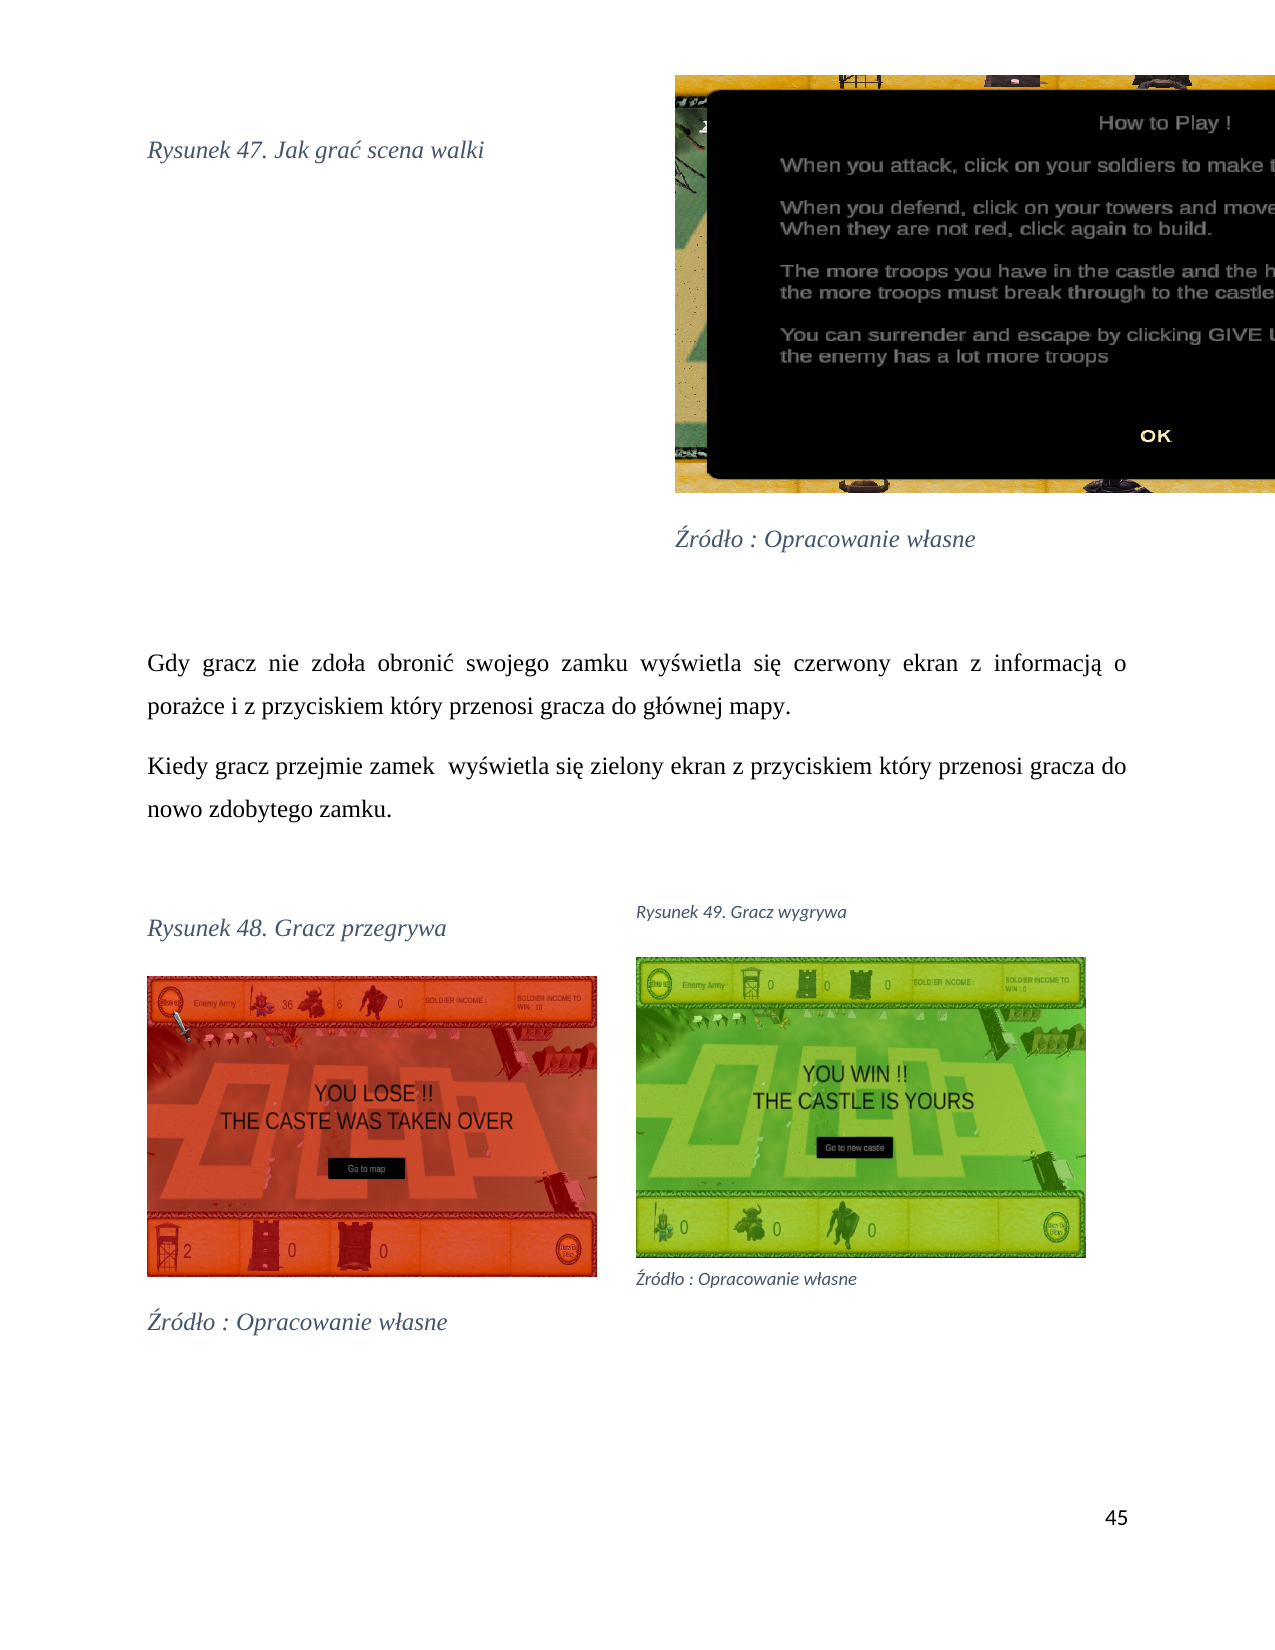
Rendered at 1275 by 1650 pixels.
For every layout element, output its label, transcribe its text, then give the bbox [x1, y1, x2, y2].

text Źródło : Opracowanie własne [675, 524, 1128, 553]
text Rysunek 48. Gracz przegrywa [147, 913, 600, 942]
text Źródło : Opracowanie własne [147, 1307, 600, 1336]
text Źródło : Opracowanie własne [636, 1267, 1086, 1290]
text Rysunek 47. Jak grać scena walki [147, 135, 600, 163]
text Rysunek 49. Gracz wygrywa [636, 901, 1086, 923]
text Kiedy gracz przejmie zamek wyświetla się zielony ekran z przyciskiem który przenosi gracza do nowo zdobytego zamku. [147, 751, 1128, 823]
text Gdy gracz nie zdoła obronić swojego zamku wyświetla się czerwony ekran z informacją o porażce i z przyciskiem który przenosi gracza do głównej mapy. [147, 648, 1128, 720]
